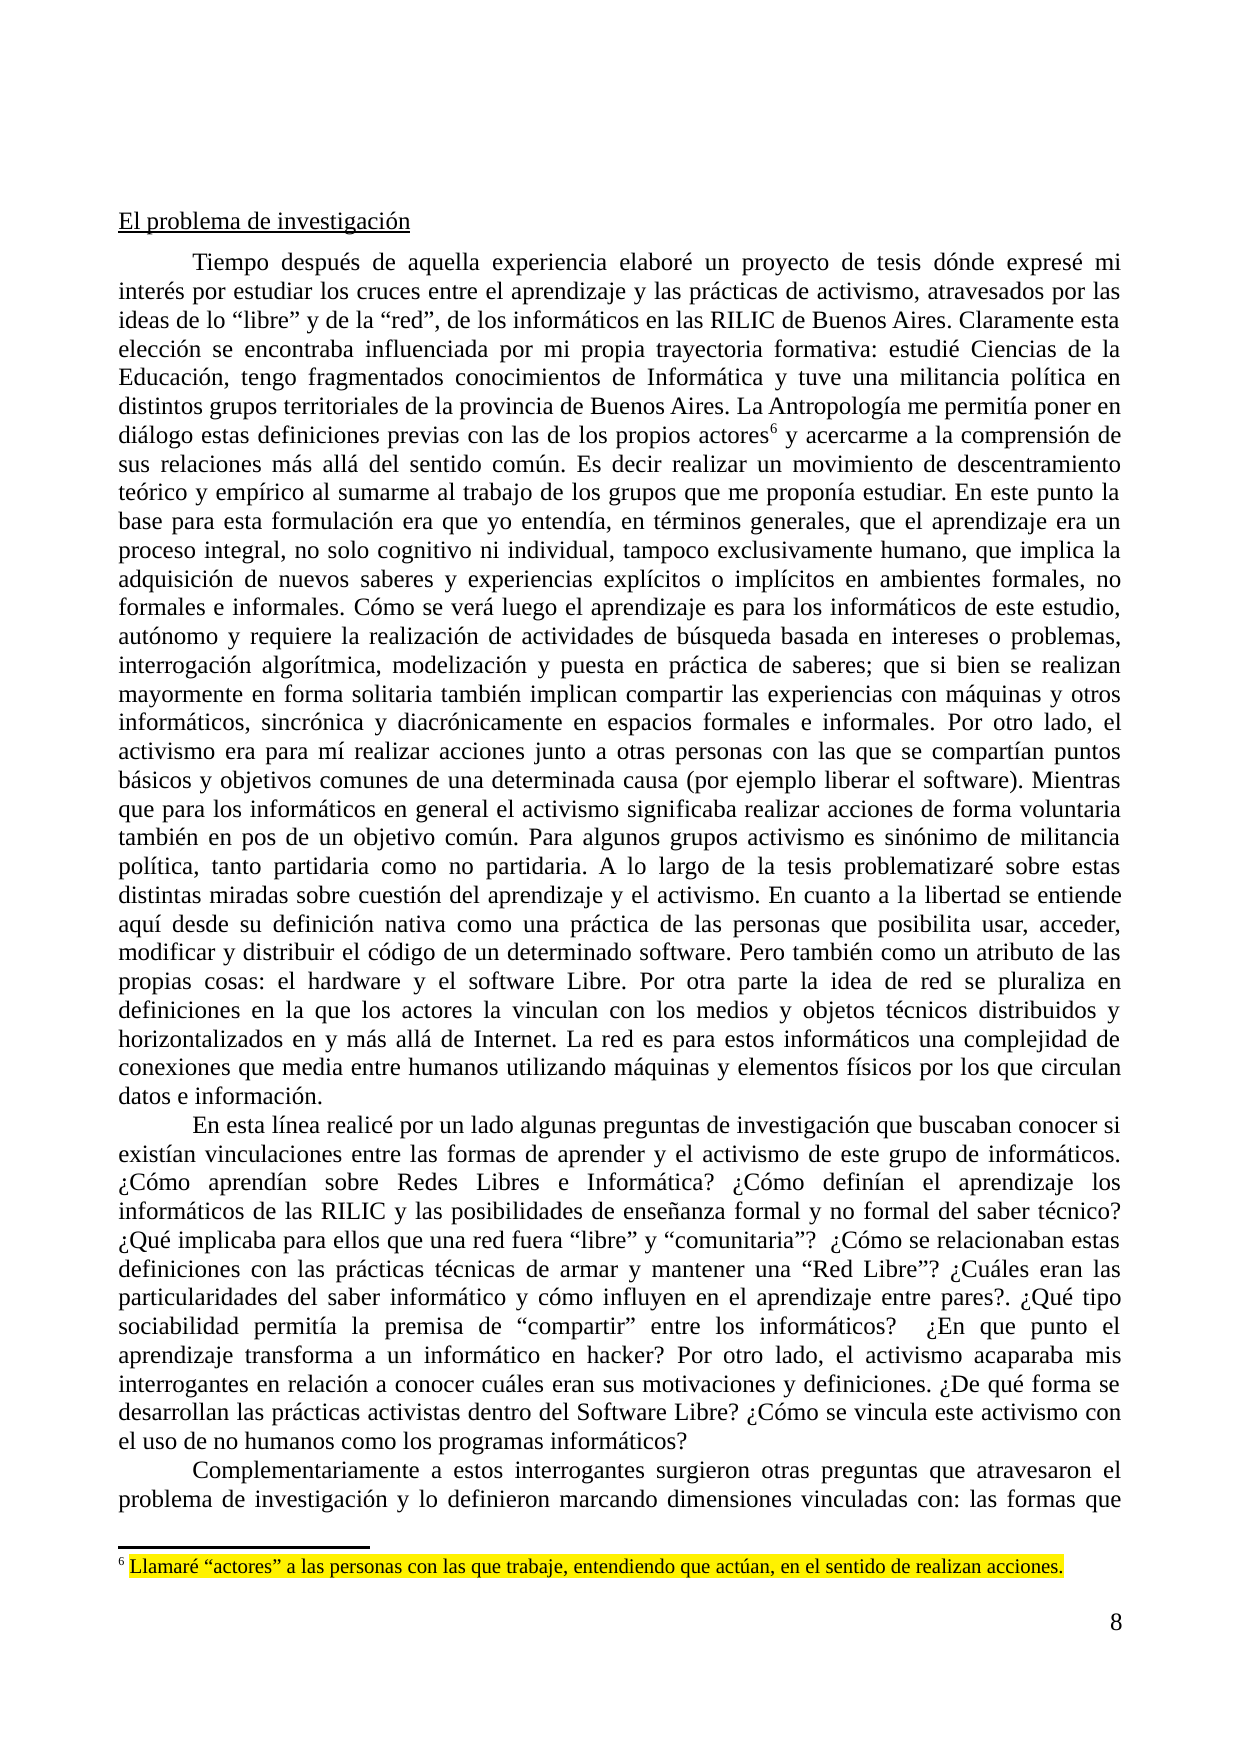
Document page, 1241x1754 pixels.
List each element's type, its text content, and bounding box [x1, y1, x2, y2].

text En esta línea realicé por un lado algunas preguntas de investigación que buscaban conocer si existían vinculaciones entre las formas de aprender y el activismo de este grupo de informáticos. ¿Cómo aprendían sobre Redes Libres e Informática? ¿Cómo definían el aprendizaje los informáticos de las RILIC y las posibilidades de enseñanza formal y no formal del saber técnico? ¿Qué implicaba para ellos que una red fuera “libre” y “comunitaria”? ¿Cómo se relacionaban estas definiciones con las prácticas técnicas de armar y mantener una “Red Libre”? ¿Cuáles eran las particularidades del saber informático y cómo influyen en el aprendizaje entre pares?. ¿Qué tipo sociabilidad permitía la premisa de “compartir” entre los informáticos? ¿En que punto el aprendizaje transforma a un informático en hacker? Por otro lado, el activismo acaparaba mis interrogantes en relación a conocer cuáles eran sus motivaciones y definiciones. ¿De qué forma se desarrollan las prácticas activistas dentro del Software Libre? ¿Cómo se vincula este activismo con el uso de no humanos como los programas informáticos? [118, 1110, 1122, 1455]
text Complementariamente a estos interrogantes surgieron otras preguntas que atravesaron el problema de investigación y lo definieron marcando dimensiones vinculadas con: las formas que [118, 1455, 1122, 1512]
text Llamaré “actores” a las personas con las que trabaje, entendiendo que actúan, en el sentido de realizan acciones. [118, 1553, 1122, 1578]
subtitle El problema de investigación [118, 206, 1122, 235]
text Tiempo después de aquella experiencia elaboré un proyecto de tesis dónde expresé mi interés por estudiar los cruces entre el aprendizaje y las prácticas de activismo, atravesados por las ideas de lo “libre” y de la “red”, de los informáticos en las RILIC de Buenos Aires. Claramente esta elección se encontraba influenciada por mi propia trayectoria formativa: estudié Ciencias de la Educación, tengo fragmentados conocimientos de Informática y tuve una militancia política en distintos grupos territoriales de la provincia de Buenos Aires. La Antropología me permitía poner en diálogo estas definiciones previas con las de los propios actores y acercarme a la comprensión de sus relaciones más allá del sentido común. Es decir realizar un movimiento de descentramiento teórico y empírico al sumarme al trabajo de los grupos que me proponía estudiar. En este punto la base para esta formulación era que yo entendía, en términos generales, que el aprendizaje era un proceso integral, no solo cognitivo ni individual, tampoco exclusivamente humano, que implica la adquisición de nuevos saberes y experiencias explícitos o implícitos en ambientes formales, no formales e informales. Cómo se verá luego el aprendizaje es para los informáticos de este estudio, autónomo y requiere la realización de actividades de búsqueda basada en intereses o problemas, interrogación algorítmica, modelización y puesta en práctica de saberes; que si bien se realizan mayormente en forma solitaria también implican compartir las experiencias con máquinas y otros informáticos, sincrónica y diacrónicamente en espacios formales e informales. Por otro lado, el activismo era para mí realizar acciones junto a otras personas con las que se compartían puntos básicos y objetivos comunes de una determinada causa (por ejemplo liberar el software). Mientras que para los informáticos en general el activismo significaba realizar acciones de forma voluntaria también en pos de un objetivo común. Para algunos grupos activismo es sinónimo de militancia política, tanto partidaria como no partidaria. A lo largo de la tesis problematizaré sobre estas distintas miradas sobre cuestión del aprendizaje y el activismo. En cuanto a la libertad se entiende aquí desde su definición nativa como una práctica de las personas que posibilita usar, acceder, modificar y distribuir el código de un determinado software. Pero también como un atributo de las propias cosas: el hardware y el software Libre. Por otra parte la idea de red se pluraliza en definiciones en la que los actores la vinculan con los medios y objetos técnicos distribuidos y horizontalizados en y más allá de Internet. La red es para estos informáticos una complejidad de conexiones que media entre humanos utilizando máquinas y elementos físicos por los que circulan datos e información. [118, 247, 1122, 1110]
